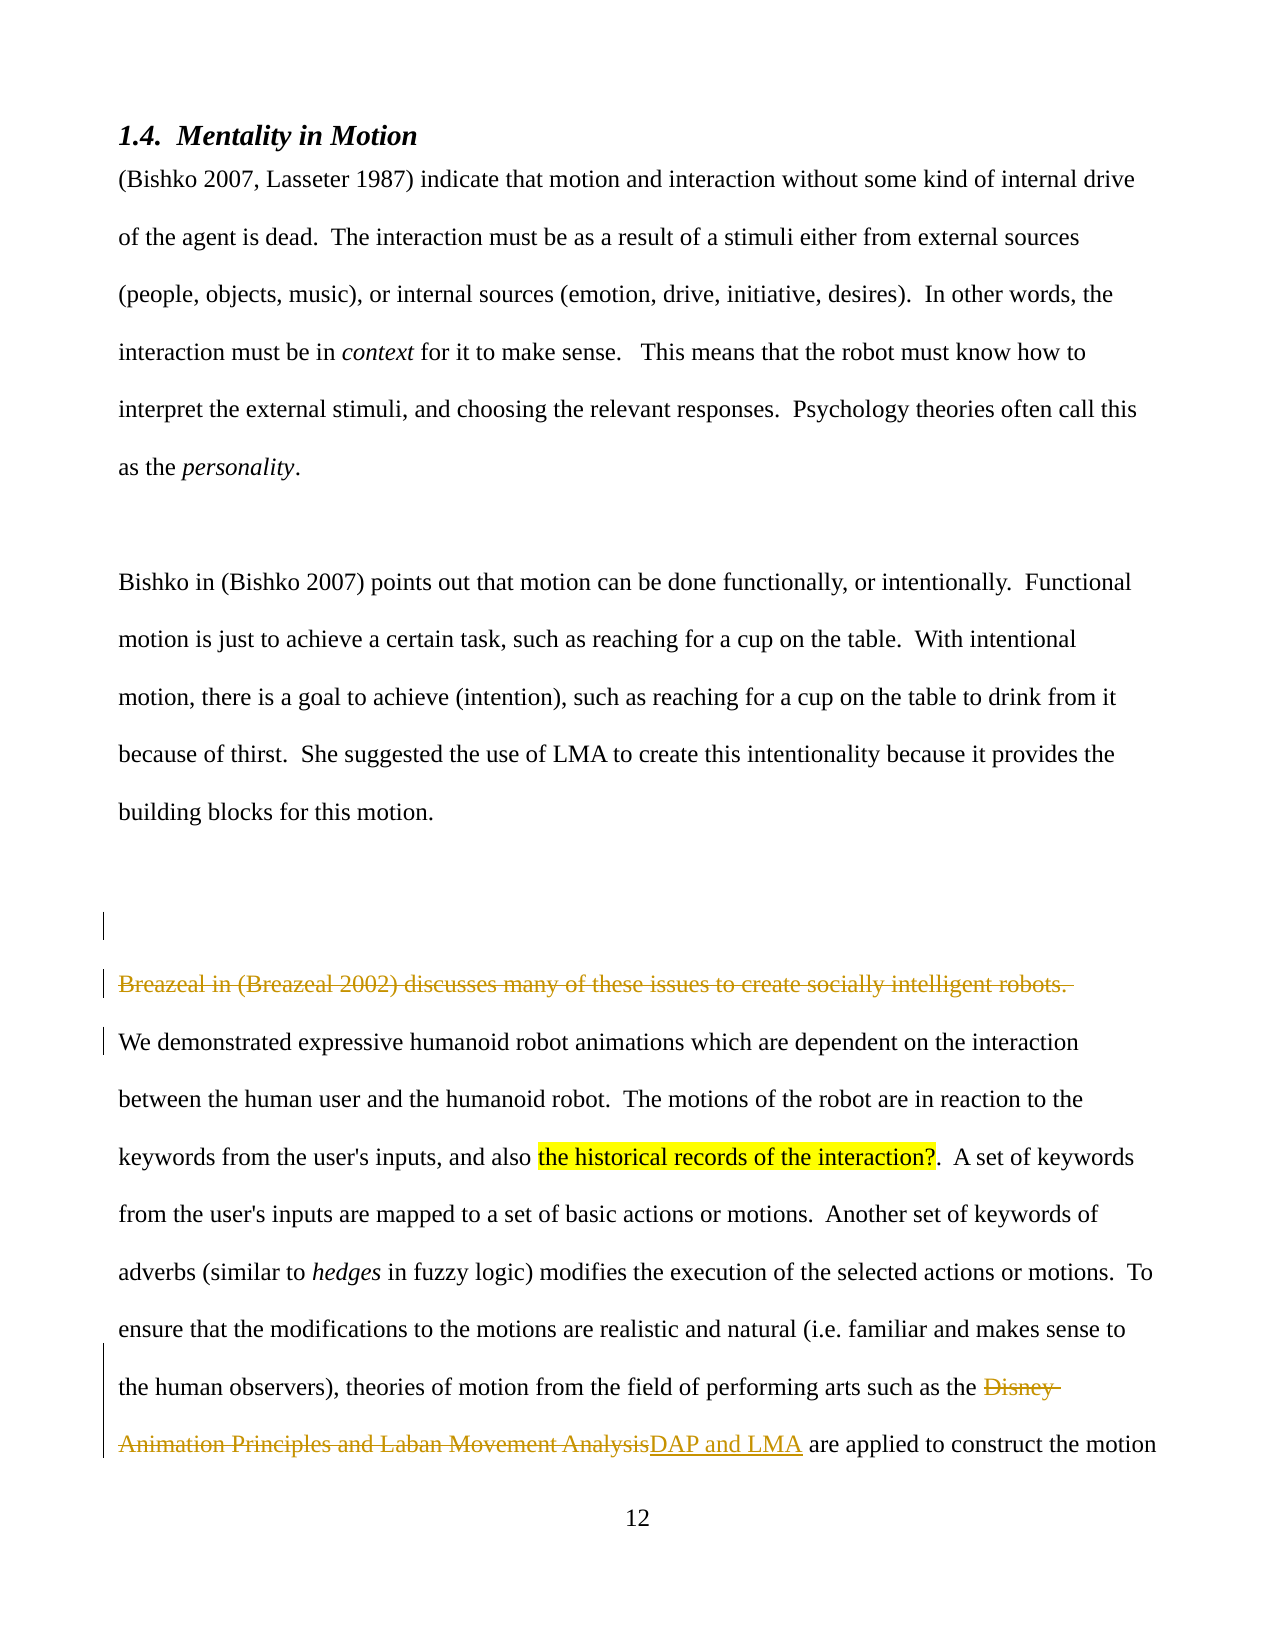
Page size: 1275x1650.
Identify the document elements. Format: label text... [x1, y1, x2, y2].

text (Bishko 2007, Lasseter 1987) indicate that motion and interaction without some kind of internal drive of the agent is dead. The interaction must be as a result of a stimuli either from external sources (people, objects, music), or internal sources (emotion, drive, initiative, desires). In other words, the interaction must be in context for it to make sense. This means that the robot must know how to interpret the external stimuli, and choosing the relevant responses. Psychology theories often call this as the personality. [118, 164, 1157, 480]
text We demonstrated expressive humanoid robot animations which are dependent on the interaction between the human user and the humanoid robot. The motions of the robot are in reaction to the keywords from the user's inputs, and also the historical records of the interaction?. A set of keywords from the user's inputs are mapped to a set of basic actions or motions. Another set of keywords of adverbs (similar to hedges in fuzzy logic) modifies the execution of the selected actions or motions. To ensure that the modifications to the motions are realistic and natural (i.e. familiar and makes sense to the human observers), theories of motion from the field of performing arts such as the DAP and LMA are applied to construct the motion modifiers. The robot thus appears to represents/expresses its internal states in context with the interaction through the resulting motions. [118, 912, 1157, 940]
text Bishko in (Bishko 2007) points out that motion can be done functionally, or intentionally. Functional motion is just to achieve a certain task, such as reaching for a cup on the table. With intentional motion, there is a goal to achieve (intention), such as reaching for a cup on the table to drink from it because of thirst. She suggested the use of LMA to create this intentionality because it provides the building blocks for this motion. [118, 567, 1157, 825]
subtitle 1.4. Mentality in Motion [118, 118, 1157, 152]
